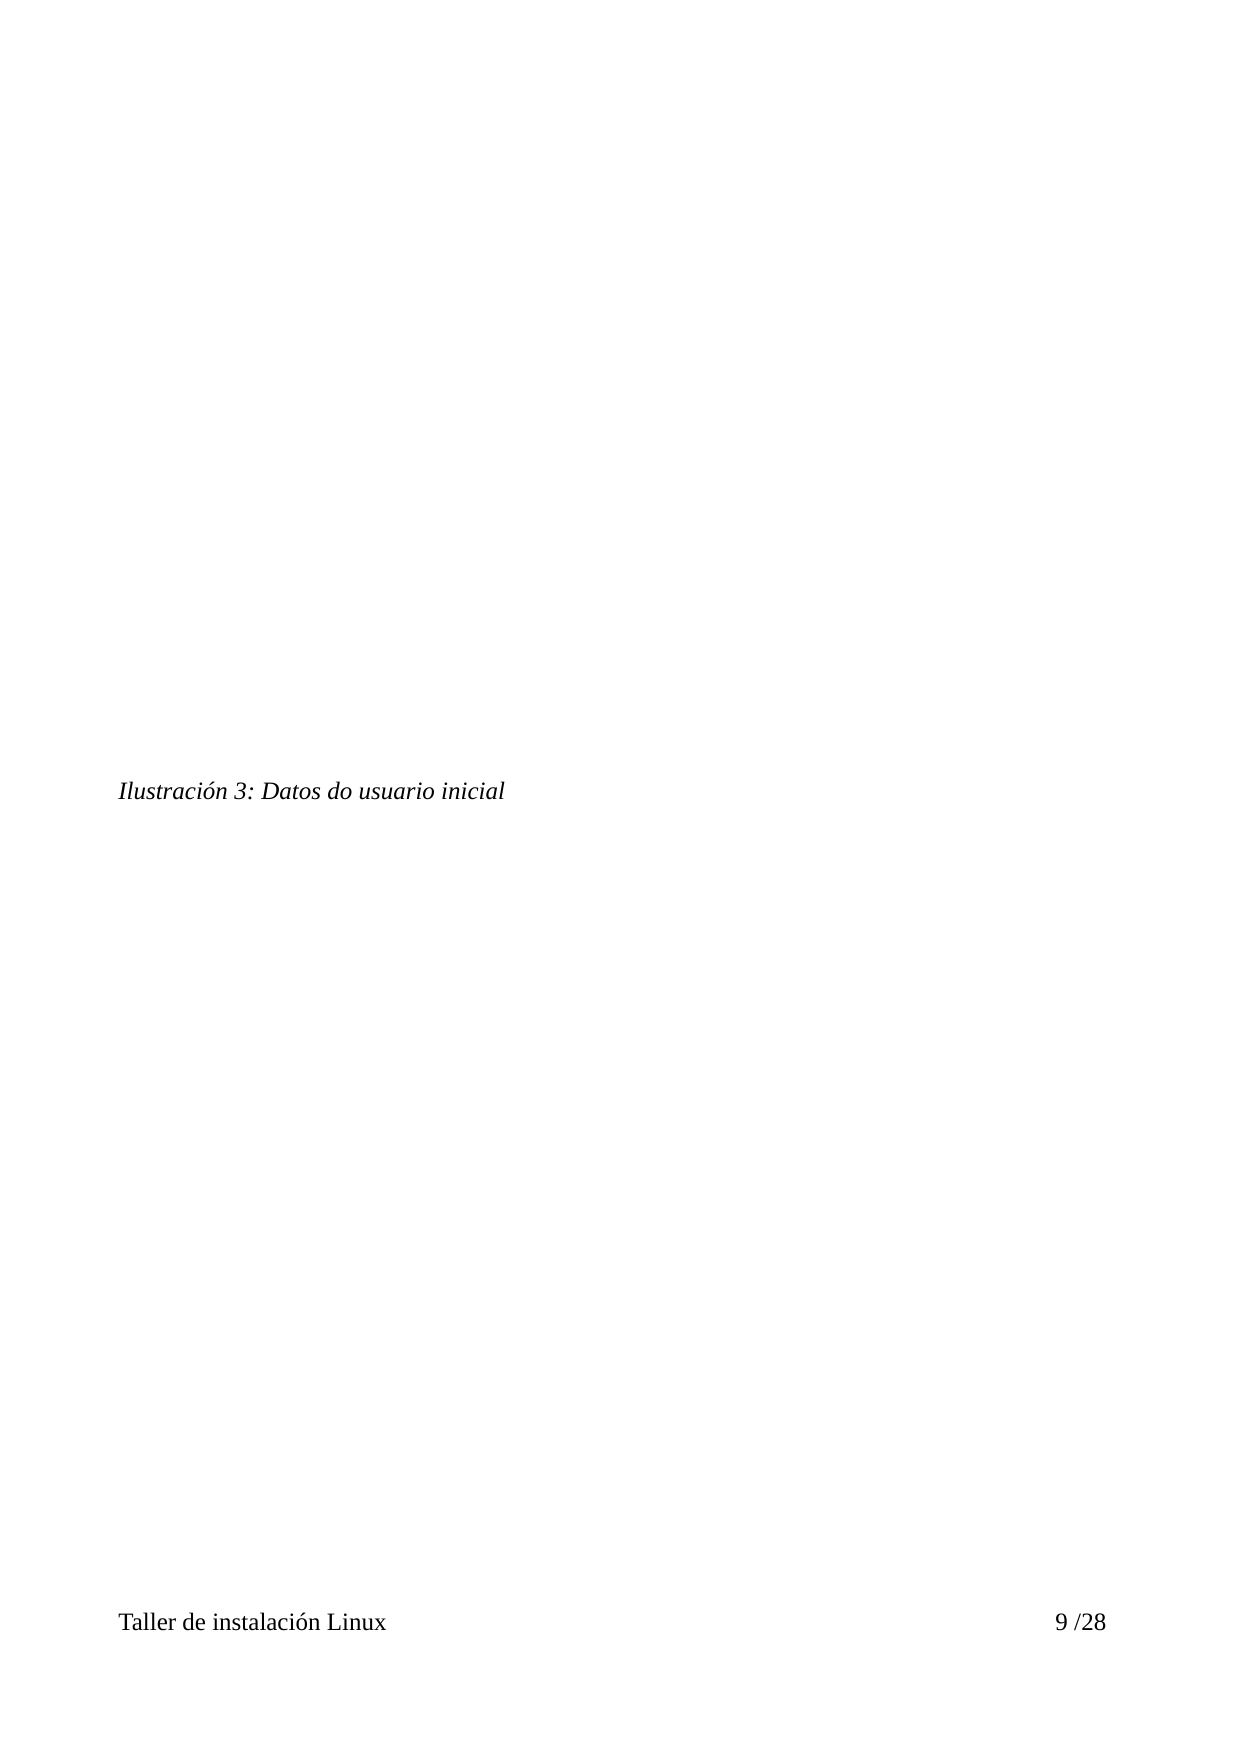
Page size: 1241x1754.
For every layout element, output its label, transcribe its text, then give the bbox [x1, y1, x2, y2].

text Ilustración 3: Datos do usuario inicial [118, 776, 864, 805]
